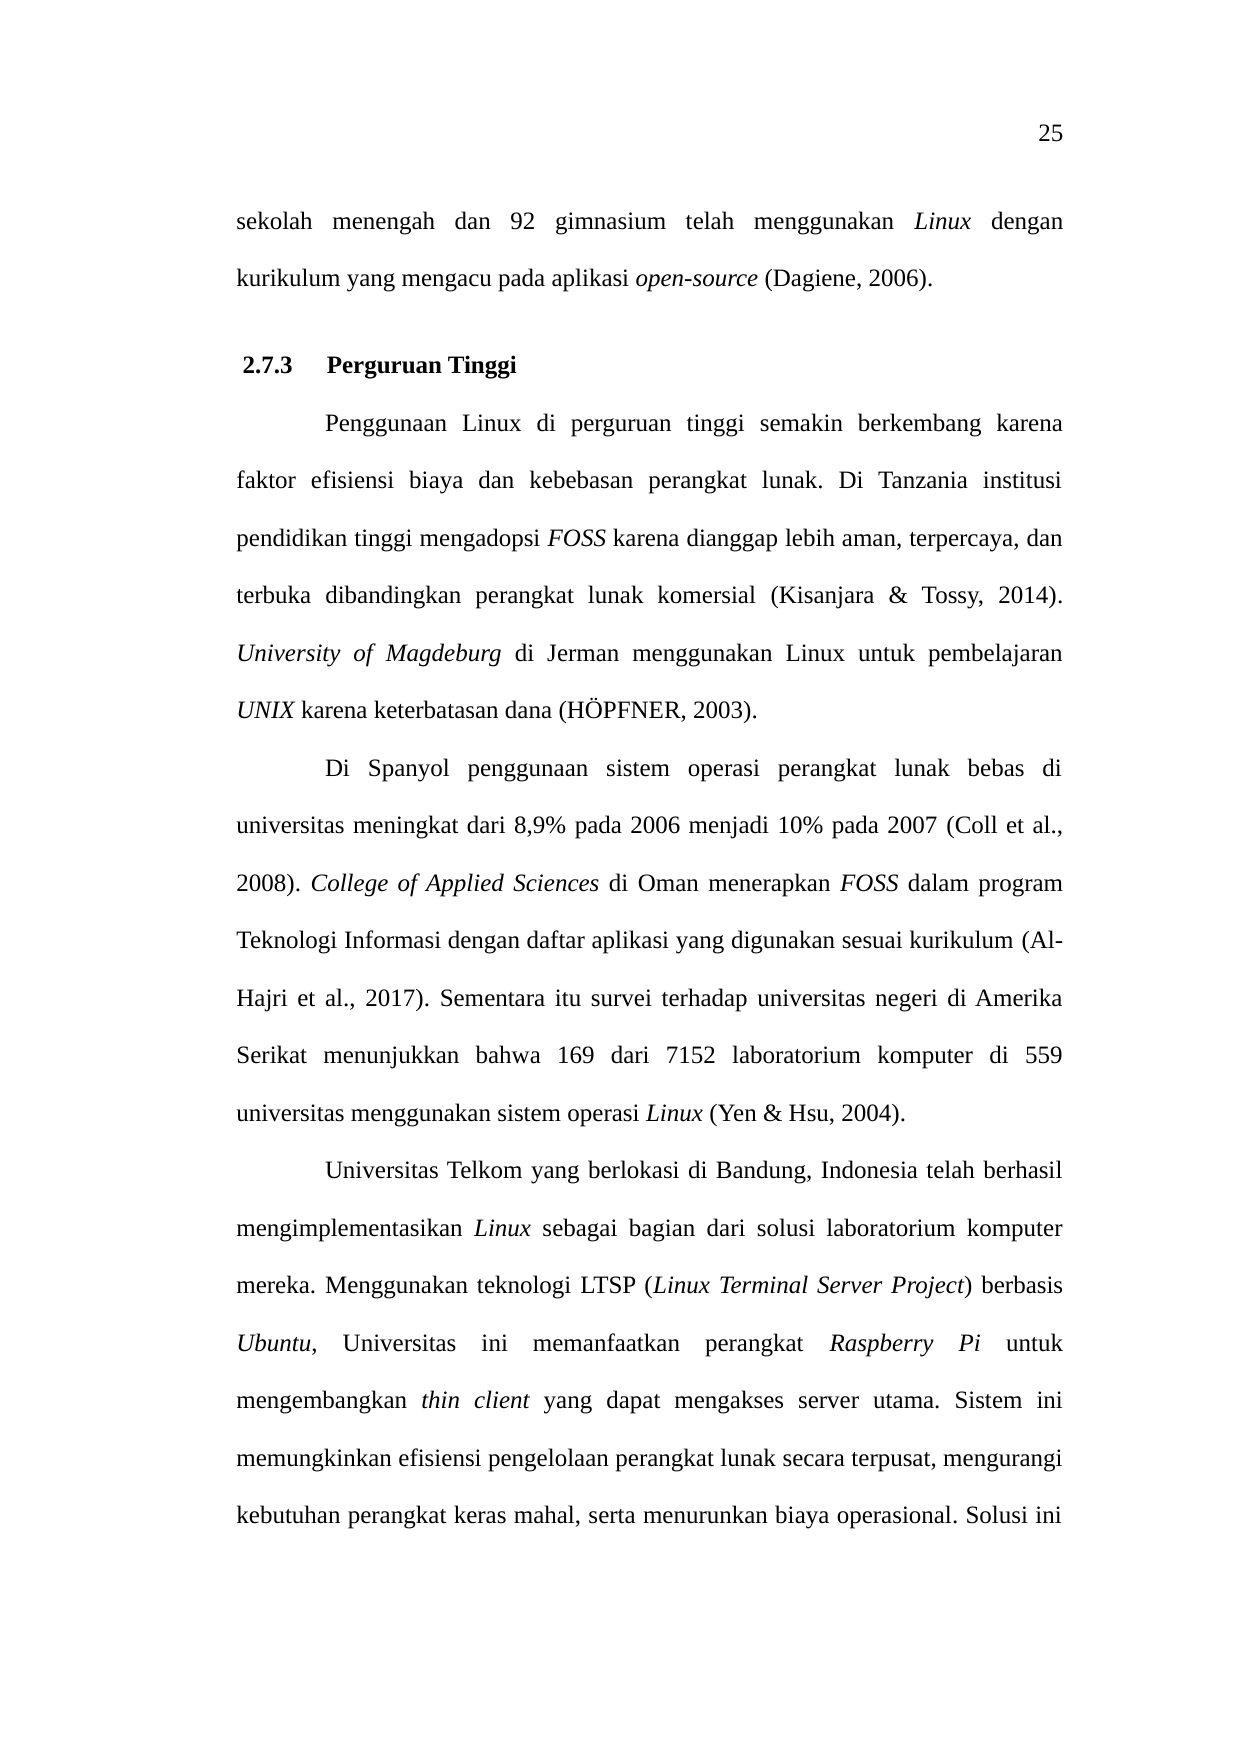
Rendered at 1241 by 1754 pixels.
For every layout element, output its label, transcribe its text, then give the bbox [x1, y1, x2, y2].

text Universitas Telkom yang berlokasi di Bandung, Indonesia telah berhasil mengimplementasikan Linux sebagai bagian dari solusi laboratorium komputer mereka. Menggunakan teknologi LTSP (Linux Terminal Server Project) berbasis Ubuntu, Universitas ini memanfaatkan perangkat Raspberry Pi untuk mengembangkan thin client yang dapat mengakses server utama. Sistem ini memungkinkan efisiensi pengelolaan perangkat lunak secara terpusat, mengurangi kebutuhan perangkat keras mahal, serta menurunkan biaya operasional. Solusi ini [236, 1155, 1063, 1529]
text Di Spanyol penggunaan sistem operasi perangkat lunak bebas di universitas meningkat dari 8,9% pada 2006 menjadi 10% pada 2007 (Coll et al., 2008)⁠. College of Applied Sciences di Oman menerapkan FOSS dalam program Teknologi Informasi dengan daftar aplikasi yang digunakan sesuai kurikulum (Al-Hajri et al., 2017). Sementara itu survei terhadap universitas negeri di Amerika Serikat menunjukkan bahwa 169 dari 7152 laboratorium komputer di 559 universitas menggunakan sistem operasi Linux (Yen & Hsu, 2004)⁠. [236, 753, 1063, 1127]
subtitle Perguruan Tinggi [236, 350, 1063, 379]
text sekolah menengah dan 92 gimnasium telah menggunakan Linux dengan kurikulum yang mengacu pada aplikasi open-source (Dagiene, 2006)⁠. [236, 206, 1063, 292]
text Penggunaan Linux di perguruan tinggi semakin berkembang karena faktor efisiensi biaya dan kebebasan perangkat lunak. Di Tanzania institusi pendidikan tinggi mengadopsi FOSS karena dianggap lebih aman, terpercaya, dan terbuka dibandingkan perangkat lunak komersial (Kisanjara & Tossy, 2014)⁠. University of Magdeburg di Jerman menggunakan Linux untuk pembelajaran UNIX karena keterbatasan dana (HÖPFNER, 2003)⁠. [236, 408, 1063, 724]
